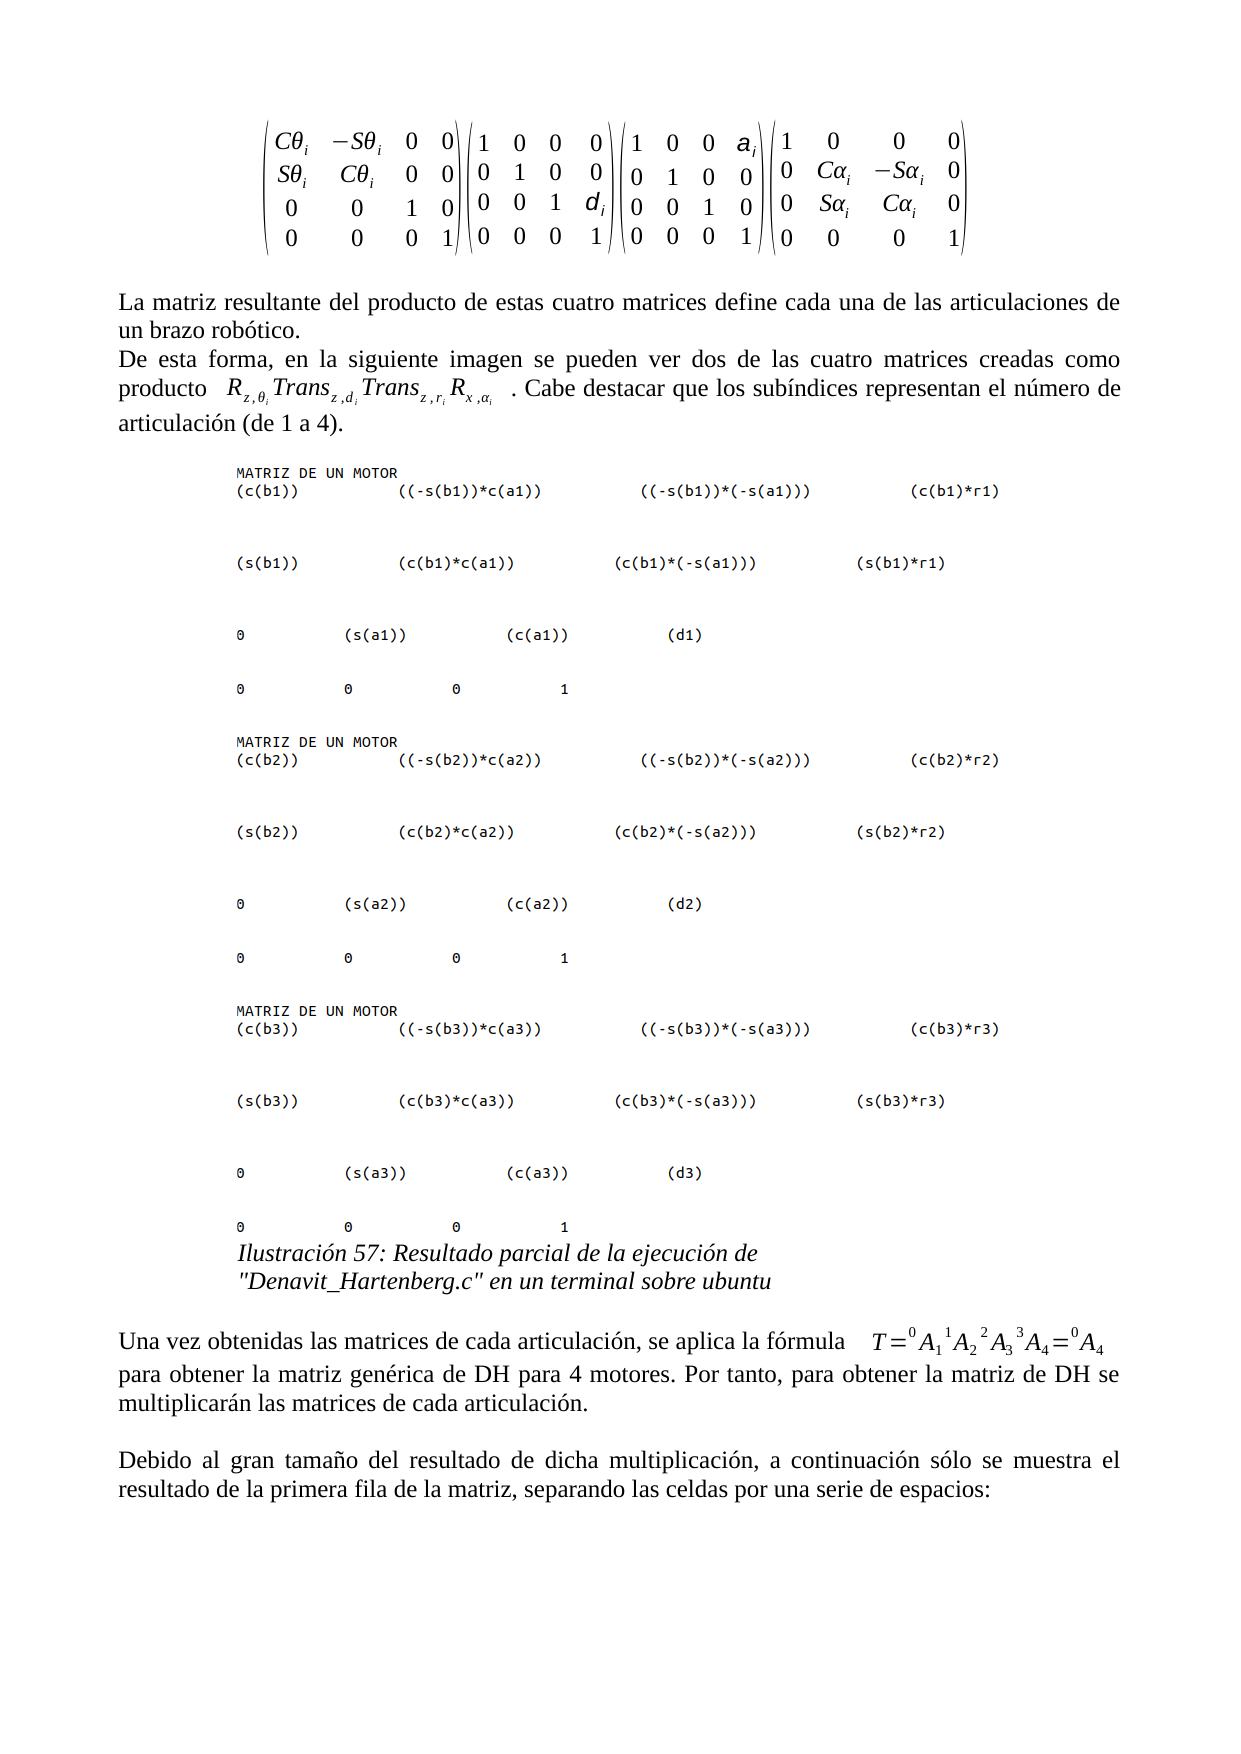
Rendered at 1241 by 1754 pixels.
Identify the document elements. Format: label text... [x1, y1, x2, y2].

text Una vez obtenidas las matrices de cada articulación, se aplica la fórmula para obtener la matriz genérica de DH para 4 motores. Por tanto, para obtener la matriz de DH se multiplicarán las matrices de cada articulación. [118, 1324, 1122, 1416]
text De esta forma, en la siguiente imagen se pueden ver dos de las cuatro matrices creadas como producto. Cabe destacar que los subíndices representan el número de articulación (de 1 a 4). [118, 344, 1122, 436]
text Debido al gran tamaño del resultado de dicha multiplicación, a continuación sólo se muestra el resultado de la primera fila de la matriz, separando las celdas por una serie de espacios: [118, 1445, 1122, 1503]
text Ilustración 57: Resultado parcial de la ejecución de "Denavit_Hartenberg.c" en un terminal sobre ubuntu [237, 1238, 1003, 1295]
text La matriz resultante del producto de estas cuatro matrices define cada una de las articulaciones de un brazo robótico. [118, 287, 1122, 344]
picture [237, 465, 1003, 1238]
